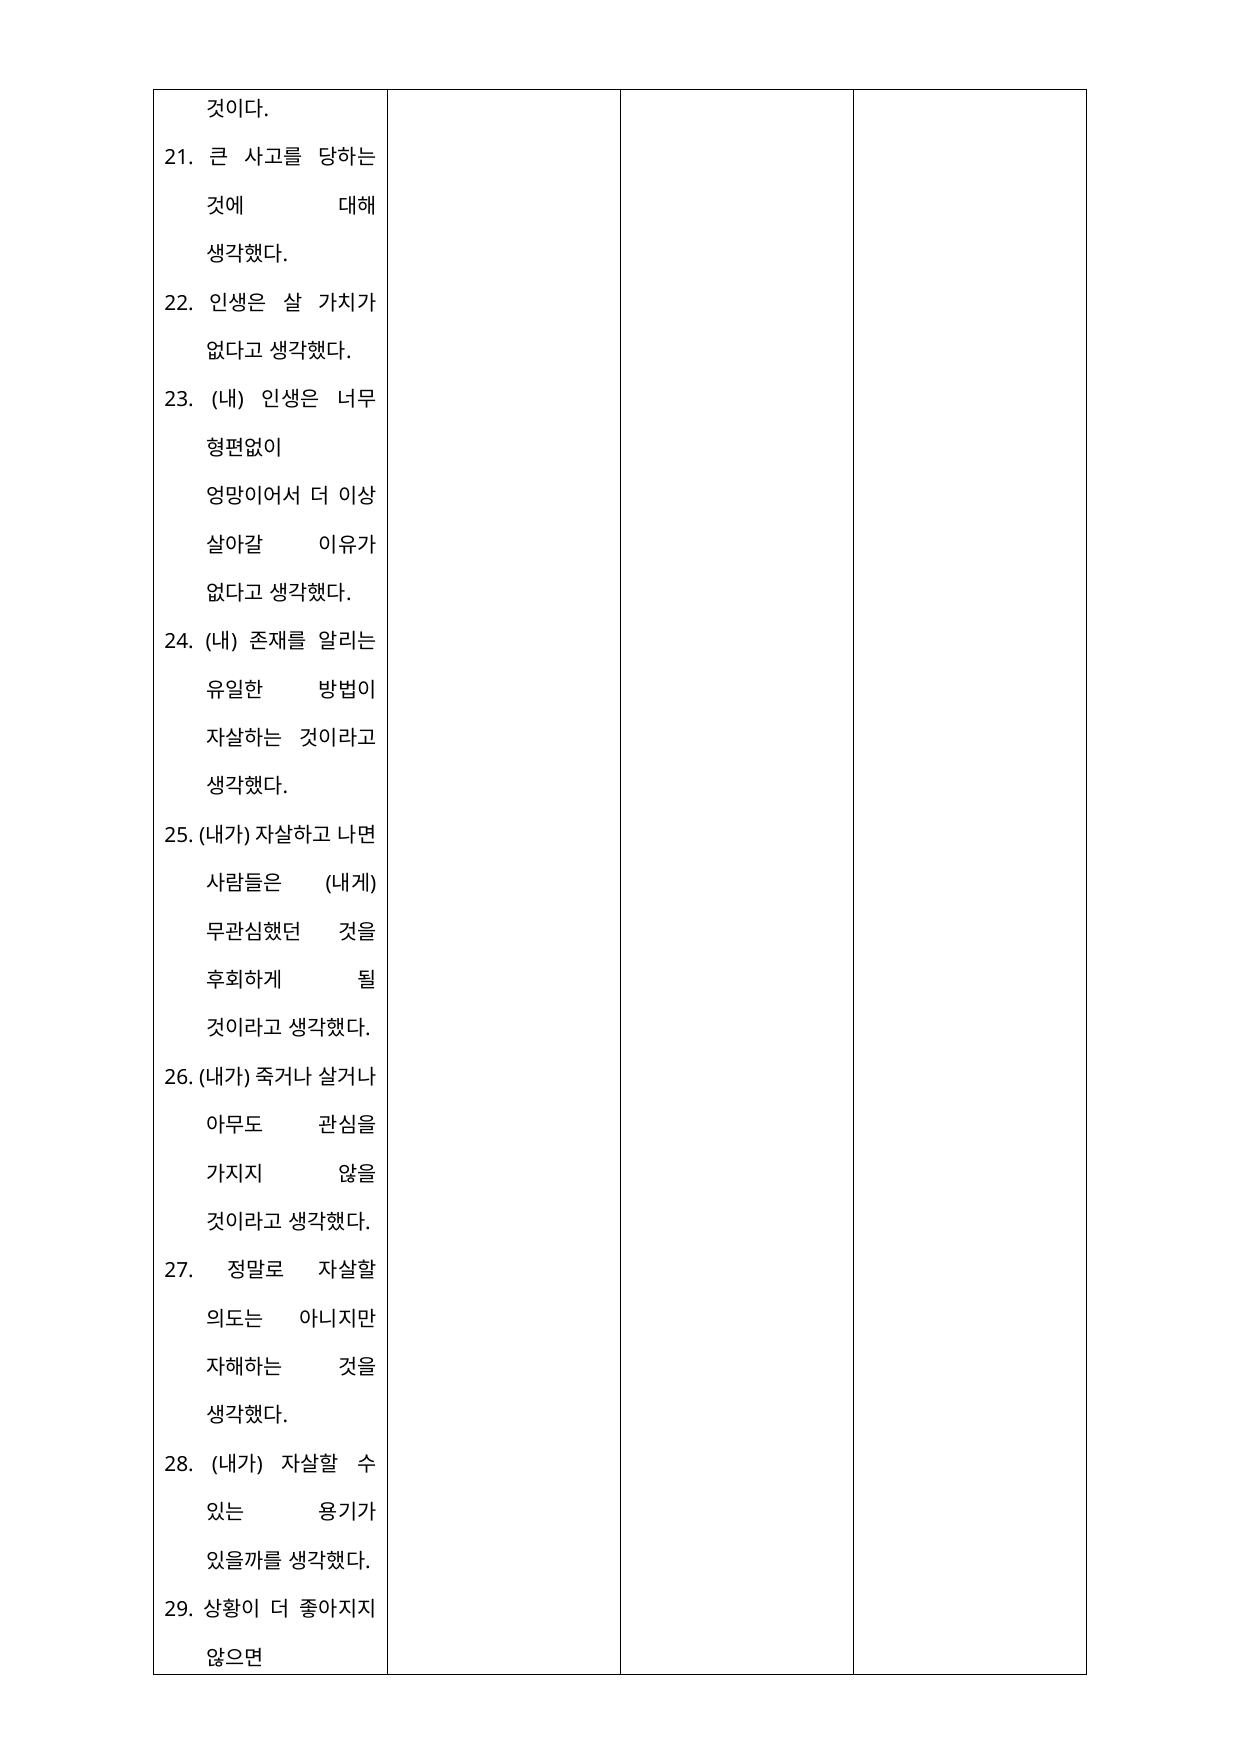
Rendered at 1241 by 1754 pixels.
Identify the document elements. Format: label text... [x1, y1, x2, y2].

table_cell [854, 90, 1086, 1674]
table_cell [621, 90, 853, 1674]
table_cell 것이다. 21. 큰 사고를 당하는 것에 대해 생각했다. 22. 인생은 살 가치가 없다고 생각했다. 23. (내) 인생은 너무 형편없이 엉망이어서 더 이상 살아갈 이유가 없다고 생각했다. 24. (내) 존재를 알리는 유일한 방법이 자살하는 것이라고 생각했다. 25. (내가) 자살하고 나면 사람들은 (내게) 무관심했던 것을 후회하게 될 것이라고 생각했다. 26. (내가) 죽거나 살거나 아무도 관심을 가지지 않을 것이라고 생각했다. 27. 정말로 자살할 의도는 아니지만 자해하는 것을 생각했다. 28. (내가) 자살할 수 있는 용기가 있을까를 생각했다. 29. 상황이 더 좋아지지 않으면 [154, 90, 387, 1674]
table_cell [388, 90, 620, 1674]
